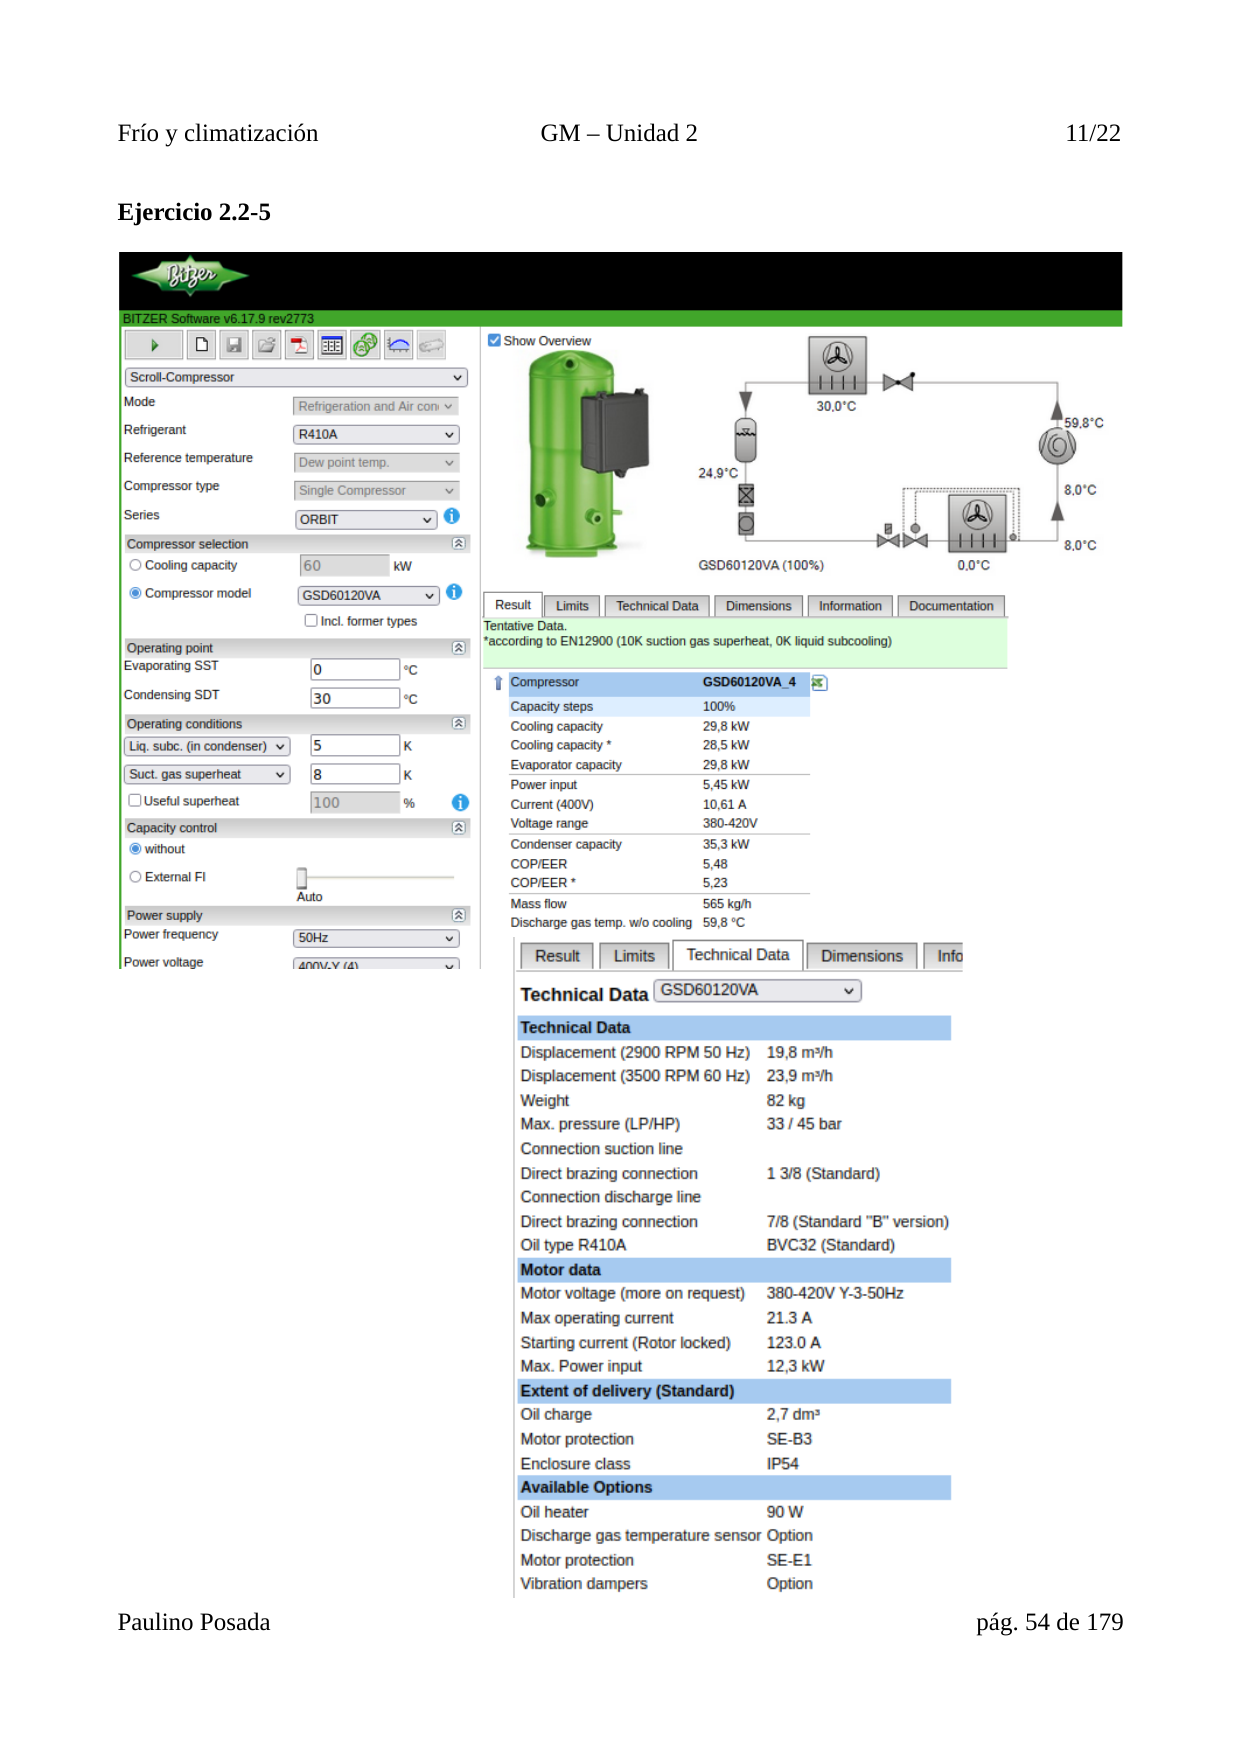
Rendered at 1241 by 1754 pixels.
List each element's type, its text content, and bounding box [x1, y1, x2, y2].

picture [118, 252, 1123, 1598]
text Ejercicio 2.2-5 [117, 197, 1123, 226]
